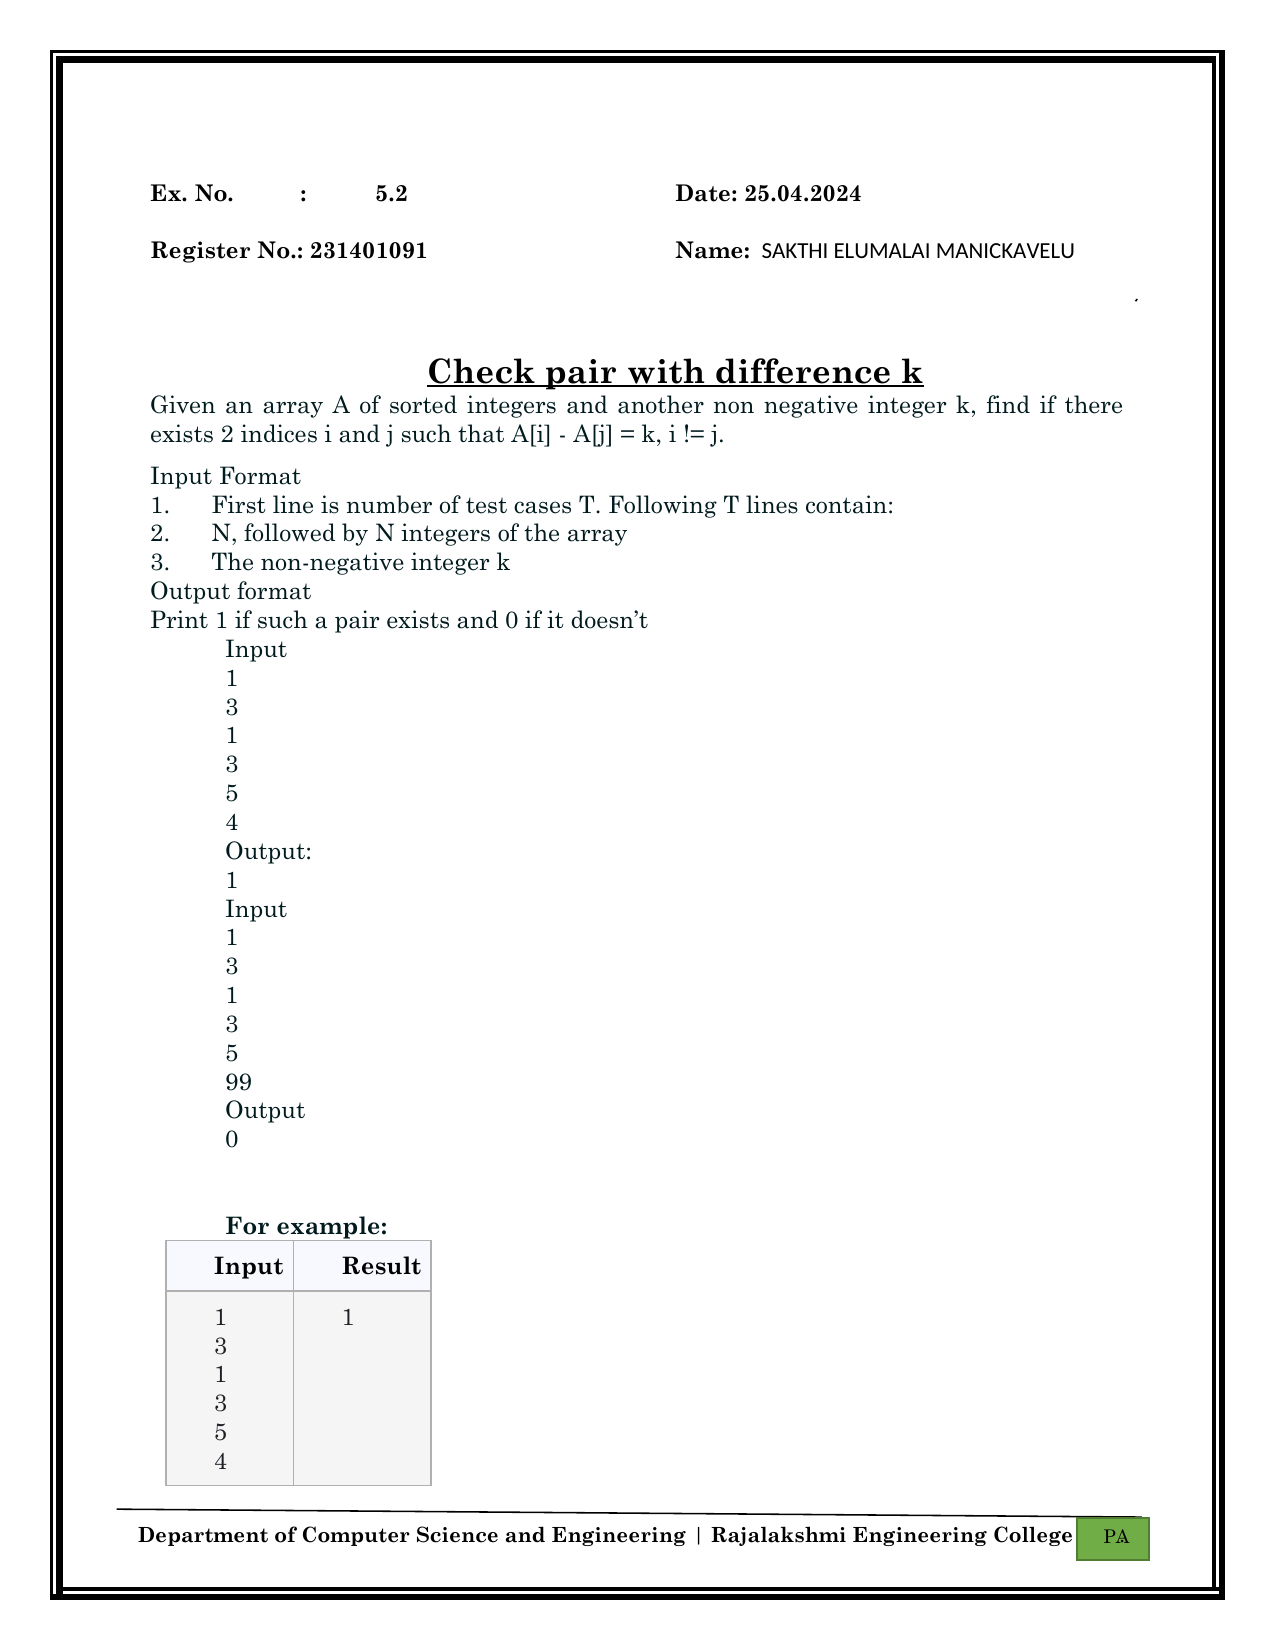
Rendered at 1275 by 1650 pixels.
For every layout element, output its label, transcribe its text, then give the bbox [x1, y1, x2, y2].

table_cell 1 3 1 3 5 4 [167, 1292, 293, 1485]
text Output format [150, 576, 1125, 605]
text 1 [225, 864, 1125, 893]
text 5 [225, 1038, 1125, 1066]
text 3. The non-negative integer k [150, 547, 1125, 576]
table_cell 1 [294, 1292, 430, 1485]
table_header Result [294, 1241, 430, 1290]
text For example: [225, 1211, 1125, 1239]
text 1 [225, 720, 1125, 749]
text Ex. No. : 5.2 Date: 25.04.2024 [150, 179, 1125, 207]
text Input [225, 893, 1125, 922]
text 1. First line is number of test cases T. Following T lines contain: [150, 489, 1125, 518]
text 1 [225, 662, 1125, 691]
text 3 [225, 1009, 1125, 1038]
text 3 [225, 691, 1125, 720]
text Output: [225, 836, 1125, 864]
text Input Format [150, 461, 1125, 489]
table_header Input [167, 1241, 293, 1290]
text 5 [225, 778, 1125, 807]
text Given an array A of sorted integers and another non negative integer k, find if there exists 2 indices i and j such that A[i] - A[j] = k, i != j. [150, 390, 1125, 448]
text Check pair with difference k [225, 350, 1125, 390]
text 99 [225, 1066, 1125, 1095]
text 0 [225, 1124, 1125, 1153]
text 4 [225, 807, 1125, 836]
text 3 [225, 749, 1125, 778]
text 1 [225, 922, 1125, 951]
text 3 [225, 951, 1125, 980]
text 2. N, followed by N integers of the array [150, 518, 1125, 547]
text 1 [225, 980, 1125, 1009]
text Print 1 if such a pair exists and 0 if it doesn’t [150, 605, 1125, 634]
text Output [225, 1095, 1125, 1124]
text Input [225, 634, 1125, 662]
text Register No.: 231401091 Name: SAKTHI ELUMALAI MANICKAVELU [150, 236, 1125, 264]
